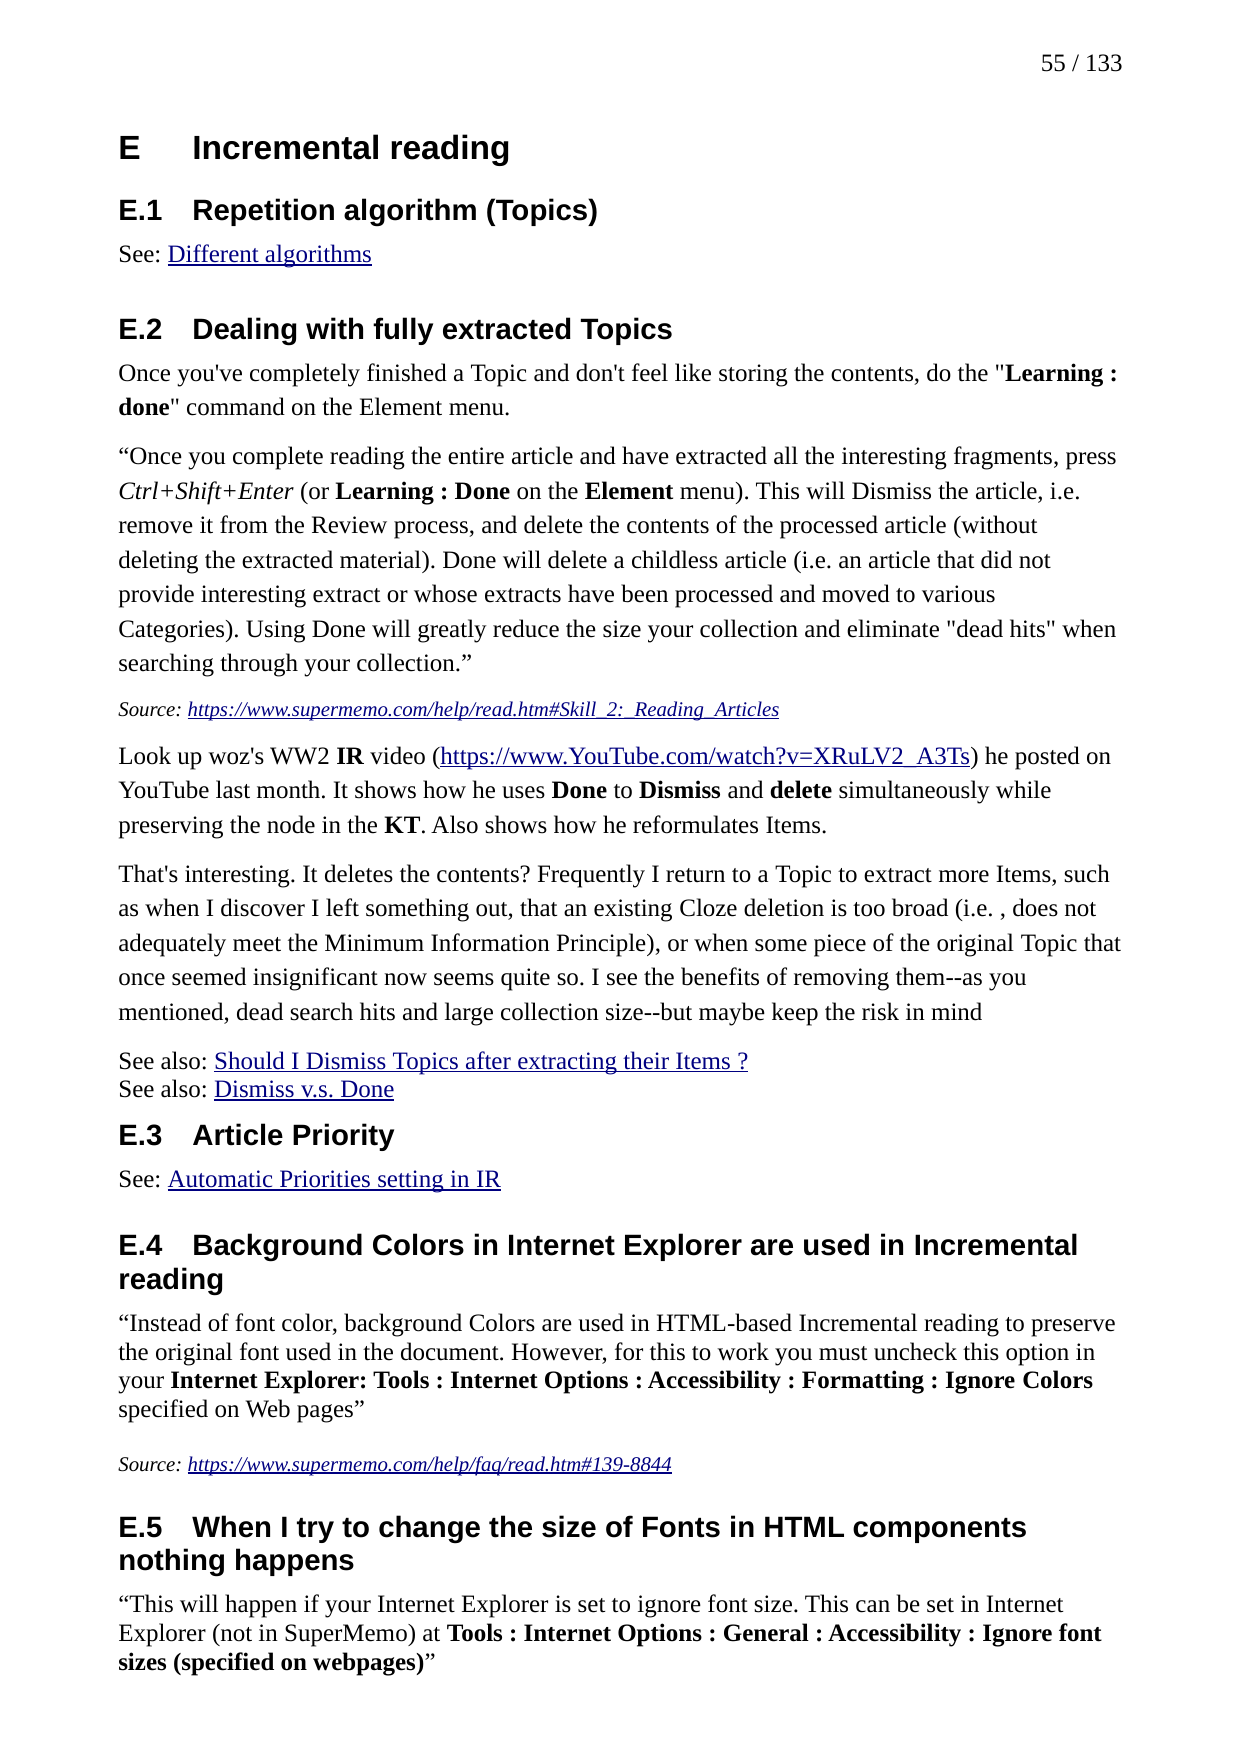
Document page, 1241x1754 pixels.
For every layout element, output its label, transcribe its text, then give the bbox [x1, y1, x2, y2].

text See also: Dismiss v.s. Done [118, 1074, 1122, 1103]
text That's interesting. It deletes the contents? Frequently I return to a Topic to extract more Items, such as when I discover I left something out, that an existing Cloze deletion is too broad (i.e. , does not adequately meet the Minimum Information Principle), or when some piece of the original Topic that once seemed insignificant now seems quite so. I see the benefits of removing them--as you mentioned, dead search hits and large collection size--but maybe keep the risk in mind [118, 859, 1122, 1026]
text Source: https://www.supermemo.com/help/read.htm#Skill_2:_Reading_Articles [118, 697, 1122, 721]
text See also: Should I Dismiss Topics after extracting their Items ? [118, 1046, 1122, 1074]
text “This will happen if your Internet Explorer is set to ignore font size. This can be set in Internet Explorer (not in SuperMemo) at Tools : Internet Options : General : Accessibility : Ignore font sizes (specified on webpages)” [118, 1589, 1122, 1676]
subtitle Dealing with fully extracted Topics [118, 312, 1122, 345]
text See: Different algorithms [118, 239, 1122, 268]
text Once you've completely finished a Topic and don't feel like storing the contents, do the "Learning : done" command on the Element menu. [118, 358, 1122, 421]
subtitle Background Colors in Internet Explorer are used in Incremental reading [118, 1228, 1122, 1295]
text Source: https://www.supermemo.com/help/faq/read.htm#139-8844 [118, 1452, 1122, 1476]
subtitle Repetition algorithm (Topics) [118, 193, 1122, 227]
text “Instead of font color, background Colors are used in HTML-based Incremental reading to preserve the original font used in the document. However, for this to work you must uncheck this option in your Internet Explorer: Tools : Internet Options : Accessibility : Formatting : Ignore Colors specified on Web pages” [118, 1308, 1122, 1423]
text “Once you complete reading the entire article and have extracted all the interesting fragments, press Ctrl+Shift+Enter (or Learning : Done on the Element menu). This will Dismiss the article, i.e. remove it from the Review process, and delete the contents of the processed article (without deleting the extracted material). Done will delete a childless article (i.e. an article that did not provide interesting extract or whose extracts have been processed and moved to various Categories). Using Done will greatly reduce the size your collection and eliminate "dead hits" when searching through your collection.” [118, 441, 1122, 677]
text See: Automatic Priorities setting in IR [118, 1164, 1122, 1193]
subtitle When I try to change the size of Fonts in HTML components nothing happens [118, 1509, 1122, 1577]
text Look up woz's WW2 IR video (https://www.YouTube.com/watch?v=XRuLV2_A3Ts) he posted on YouTube last month. It shows how he uses Done to Dismiss and delete simultaneously while preserving the node in the KT. Also shows how he reformulates Items. [118, 741, 1122, 838]
subtitle Incremental reading [118, 128, 1122, 166]
subtitle Article Priority [118, 1118, 1122, 1152]
